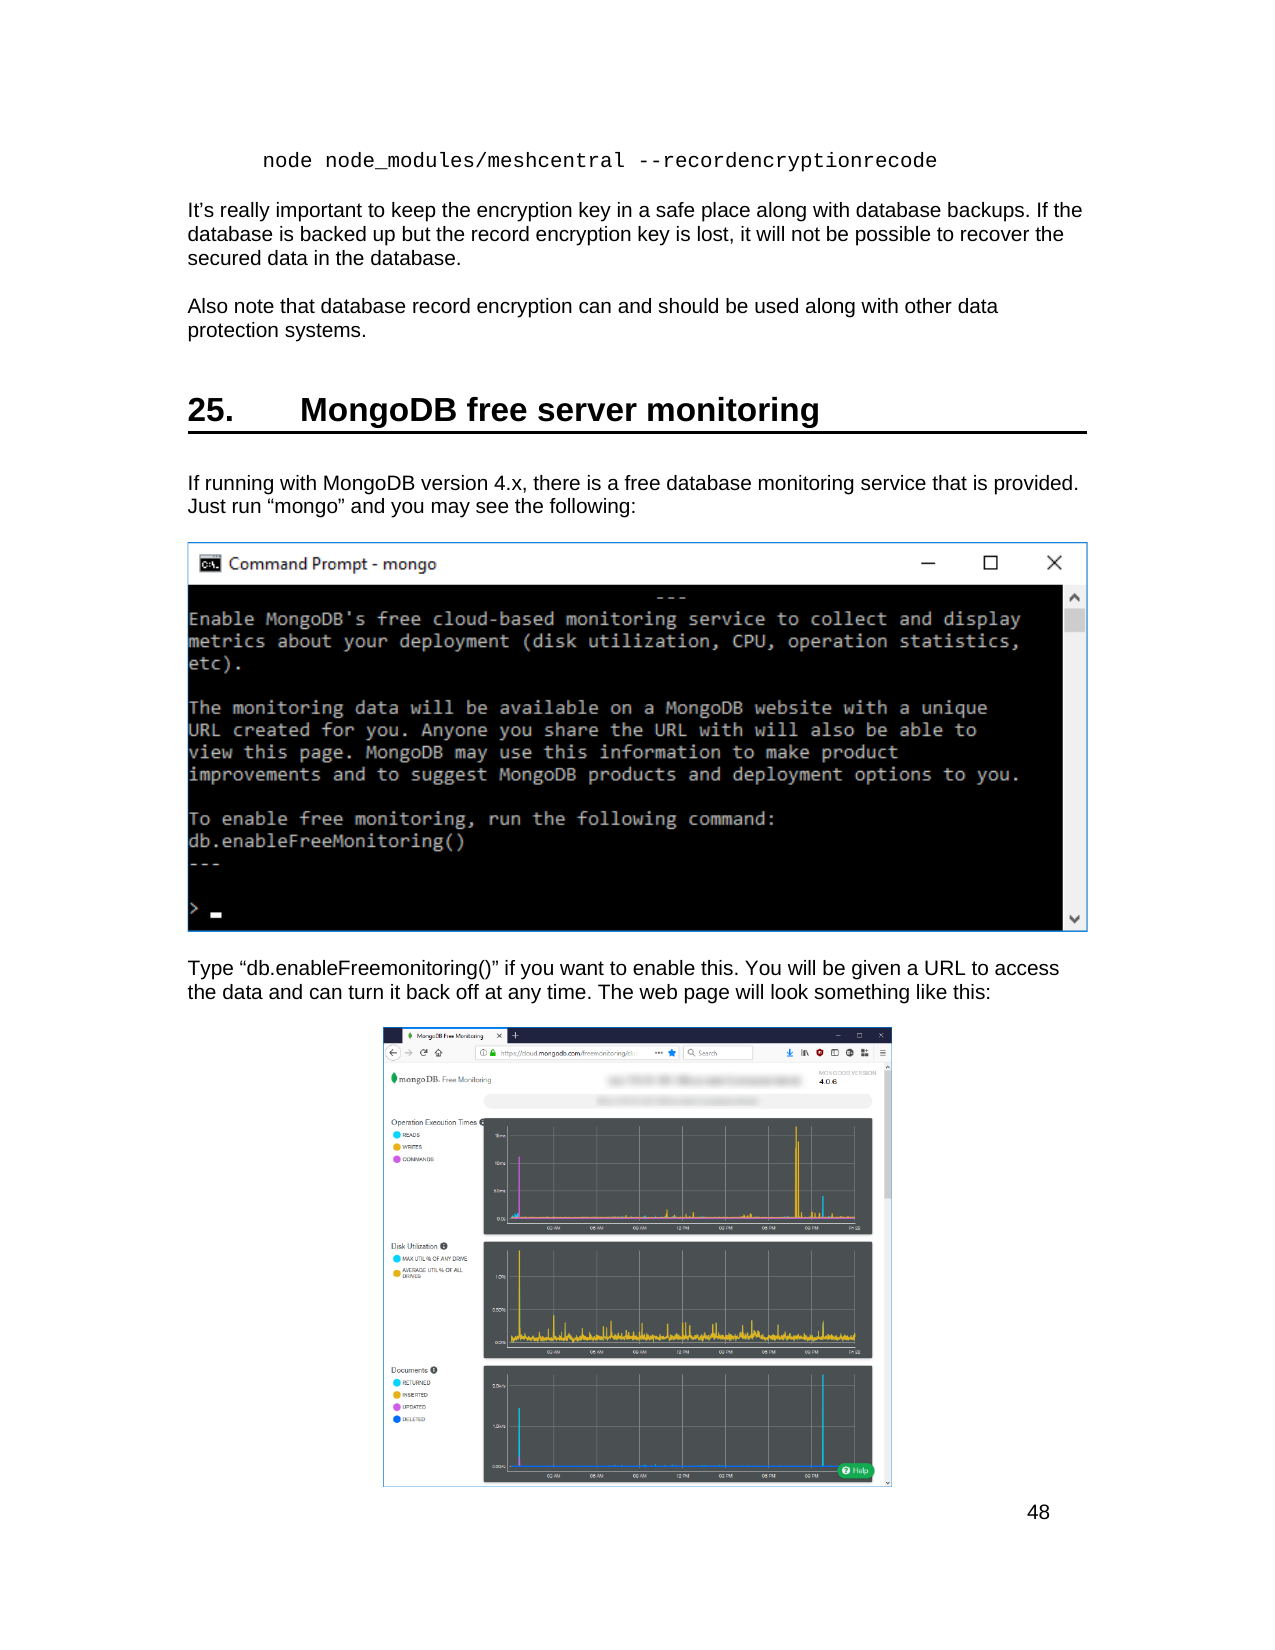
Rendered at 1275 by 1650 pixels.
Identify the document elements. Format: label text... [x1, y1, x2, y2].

text It’s really important to keep the encryption key in a safe place along with database backups. If the database is backed up but the record encryption key is lost, it will not be possible to recover the secured data in the database. [187, 198, 1087, 269]
subtitle MongoDB free server monitoring [187, 390, 1087, 434]
text If running with MongoDB version 4.x, there is a free database monitoring service that is provided. Just run “mongo” and you may see the following: [187, 470, 1087, 518]
text Type “db.enableFreemonitoring()” if you want to enable this. You will be given a URL to access the data and can turn it back off at any time. The web page will look something like this: [187, 956, 1087, 1004]
text Also note that database record encryption can and should be used along with other data protection systems. [187, 293, 1087, 341]
text node node_modules/meshcentral --recordencryptionrecode [187, 150, 1087, 174]
